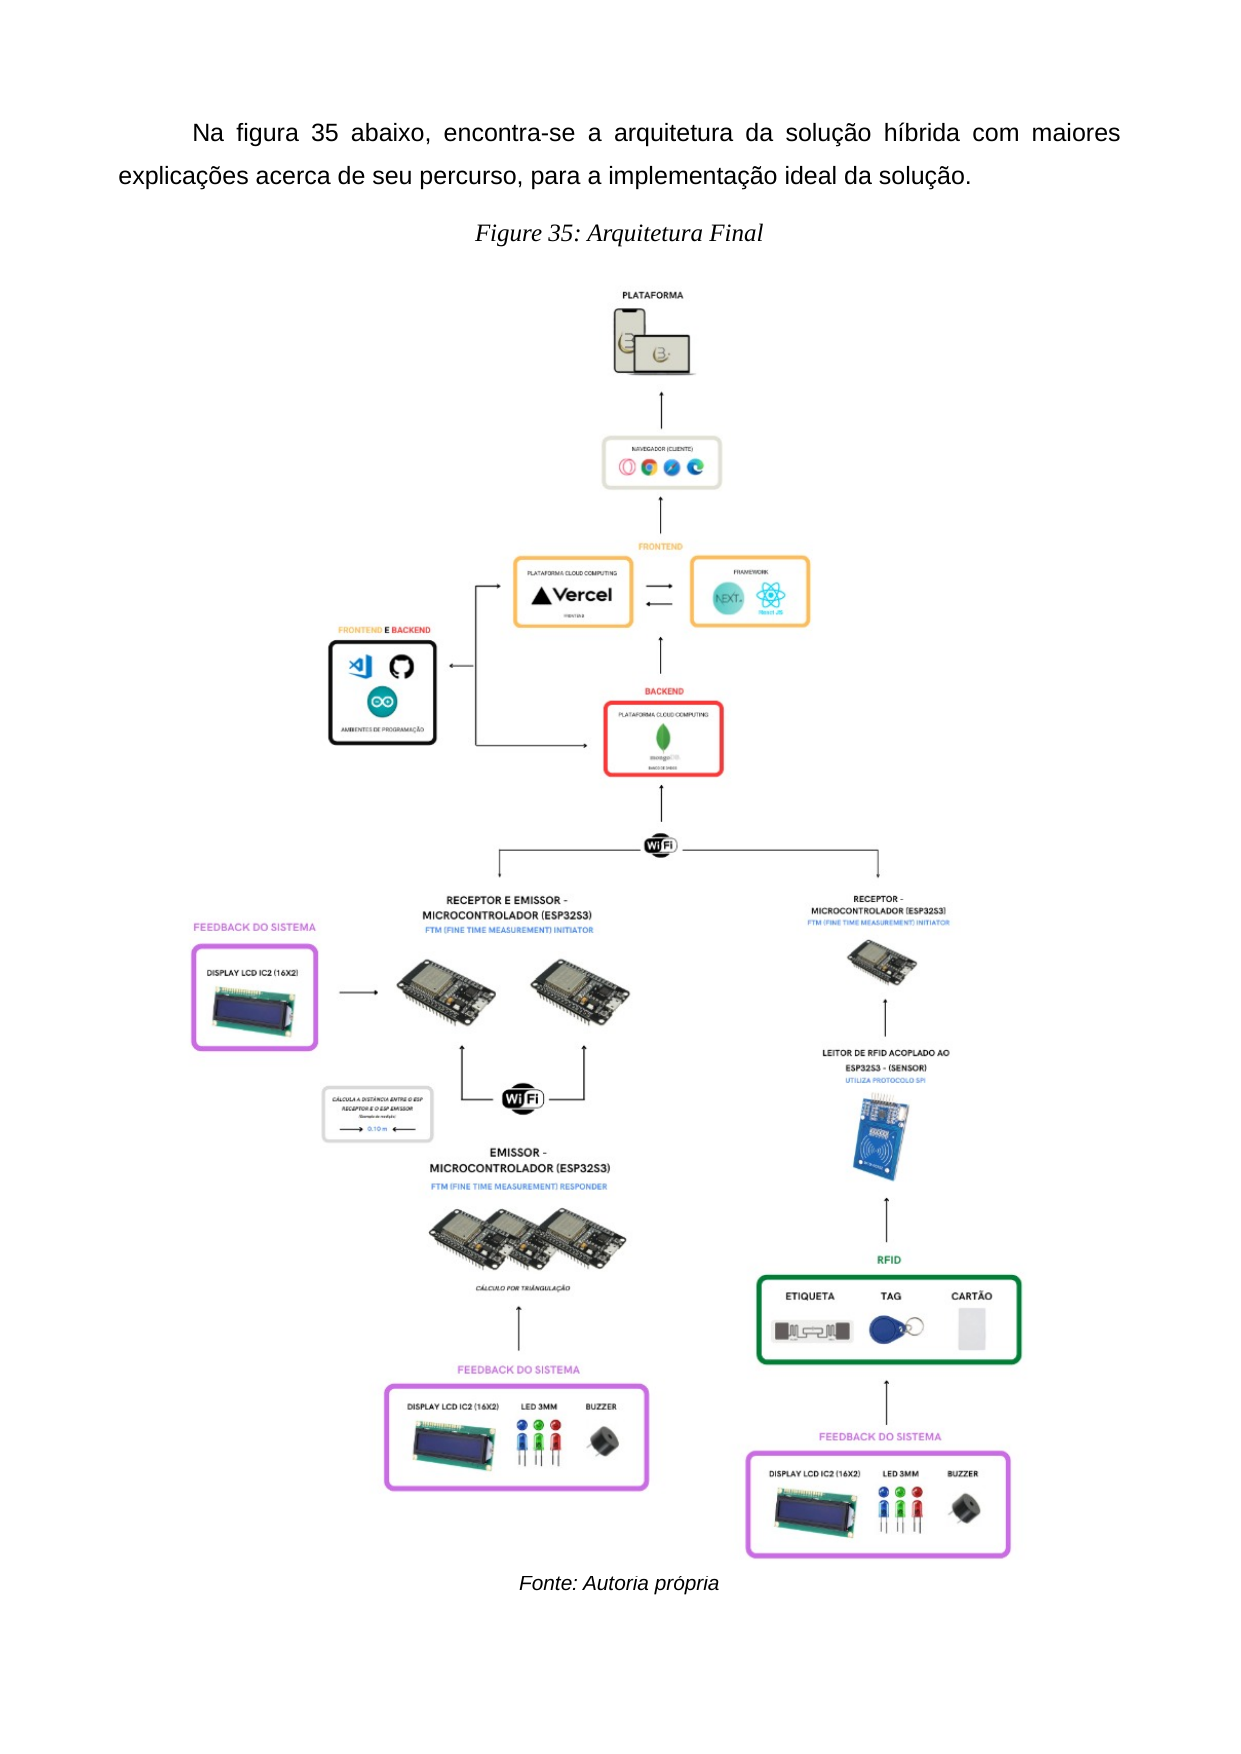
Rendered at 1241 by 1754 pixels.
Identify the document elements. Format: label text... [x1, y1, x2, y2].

text Figure 35: Arquitetura Final [156, 218, 1084, 247]
picture [156, 262, 1084, 1576]
text Fonte: Autoria própria [118, 206, 1122, 1595]
text Na figura 35 abaixo, encontra-se a arquitetura da solução híbrida com maiores explicações acerca de seu percurso, para a implementação ideal da solução. [118, 118, 1122, 190]
